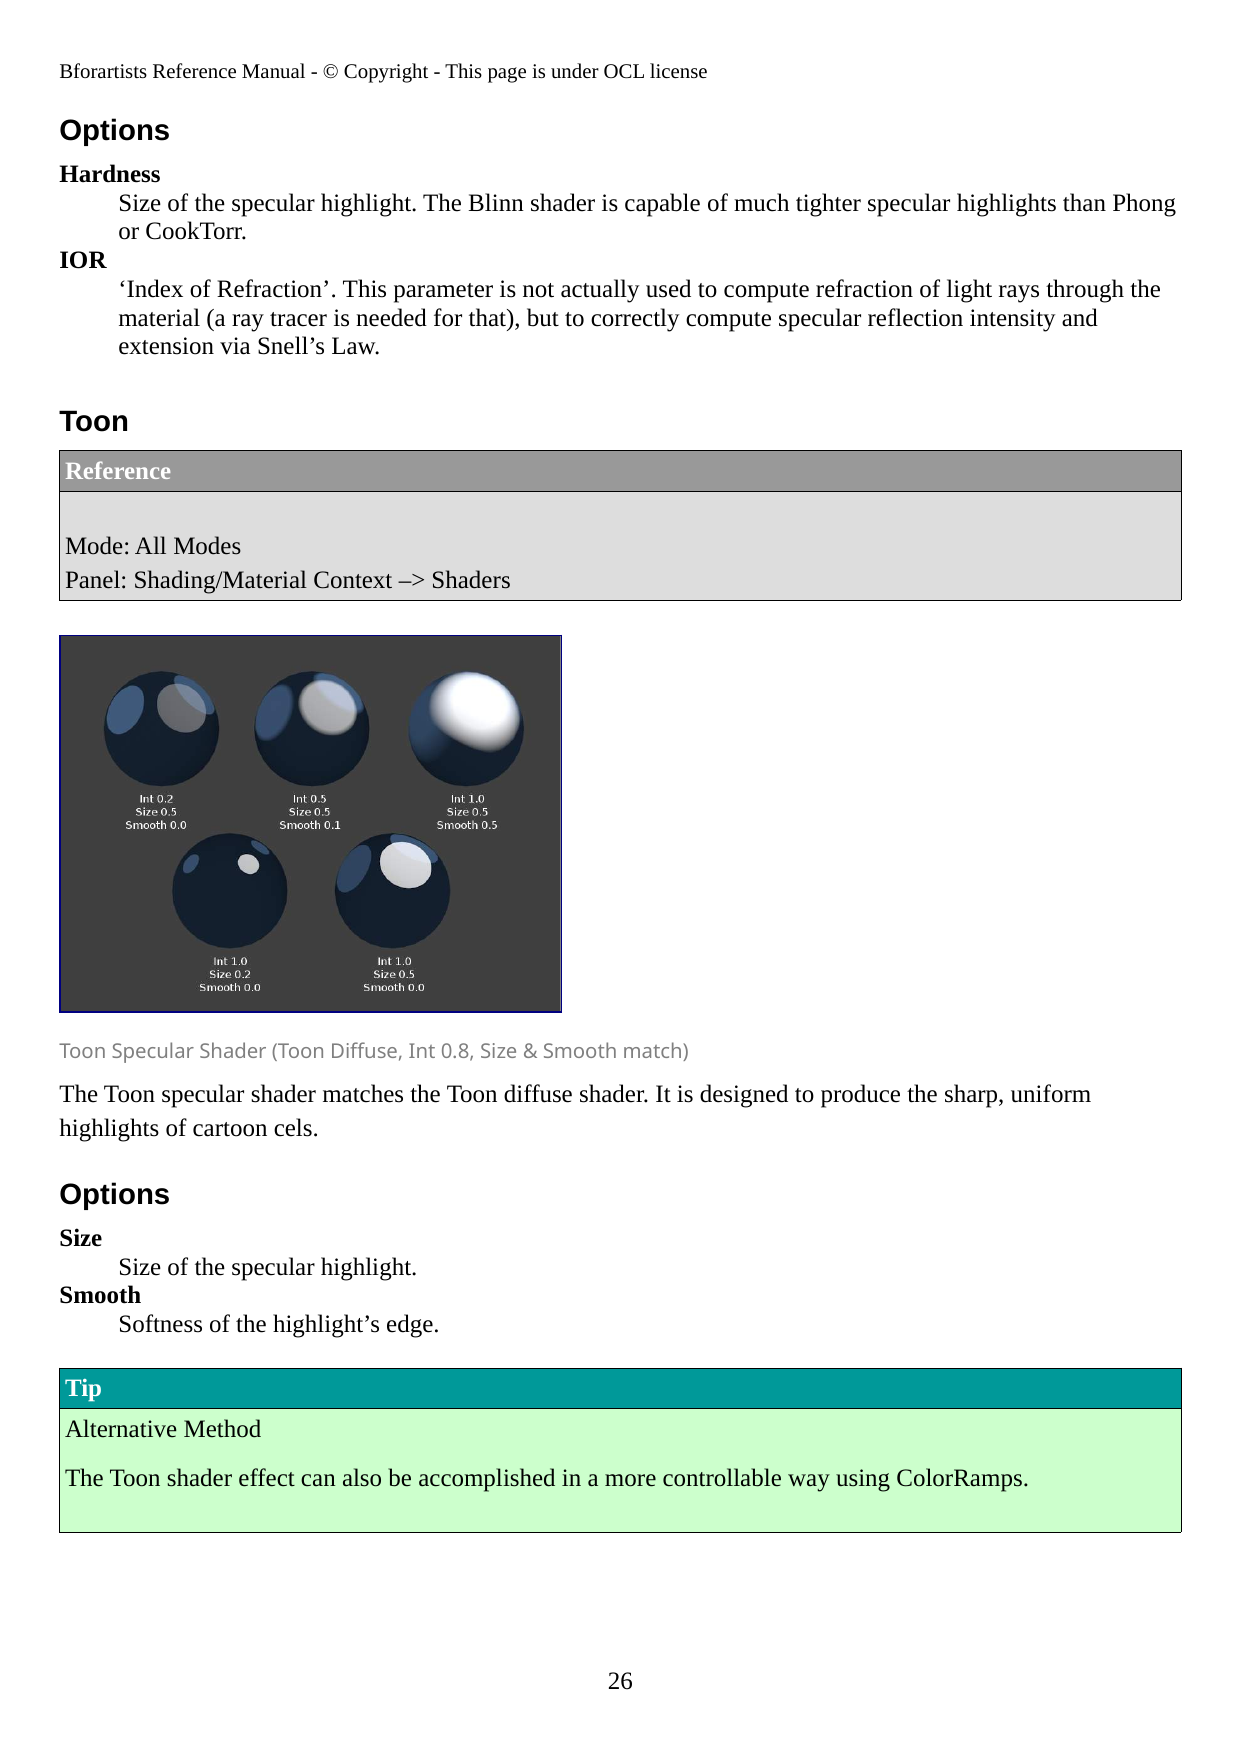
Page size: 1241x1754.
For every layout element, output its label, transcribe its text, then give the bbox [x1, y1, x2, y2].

subtitle Options [59, 1177, 1181, 1211]
subtitle Smooth [59, 1281, 1181, 1309]
subtitle IOR [59, 245, 1181, 274]
picture [61, 636, 561, 1011]
table_cell Mode: All Modes Panel: Shading/Material Context –> Shaders [60, 492, 1181, 600]
table_header Reference [60, 451, 1181, 491]
text The Toon specular shader matches the Toon diffuse shader. It is designed to produce the sharp, uniform highlights of cartoon cels. [59, 1079, 1181, 1142]
table_header Tip [60, 1369, 1181, 1408]
subtitle Hardness [59, 159, 1181, 188]
list Size of the specular highlight. The Blinn shader is capable of much tighter specular highlights than Phong or CookTorr. [118, 188, 1181, 245]
list Softness of the highlight’s edge. [118, 1309, 1181, 1338]
table_cell Alternative Method The Toon shader effect can also be accomplished in a more controllable way using ColorRamps. [60, 1409, 1181, 1532]
subtitle Options [59, 113, 1181, 146]
list ‘Index of Refraction’. This parameter is not actually used to compute refraction of light rays through the material (a ray tracer is needed for that), but to correctly compute specular reflection intensity and extension via Snell’s Law. [118, 274, 1181, 360]
text Toon Specular Shader (Toon Diffuse, Int 0.8, Size & Smooth match) [59, 1033, 1181, 1064]
subtitle Toon [59, 404, 1181, 438]
list Size of the specular highlight. [118, 1252, 1181, 1281]
subtitle Size [59, 1223, 1181, 1252]
